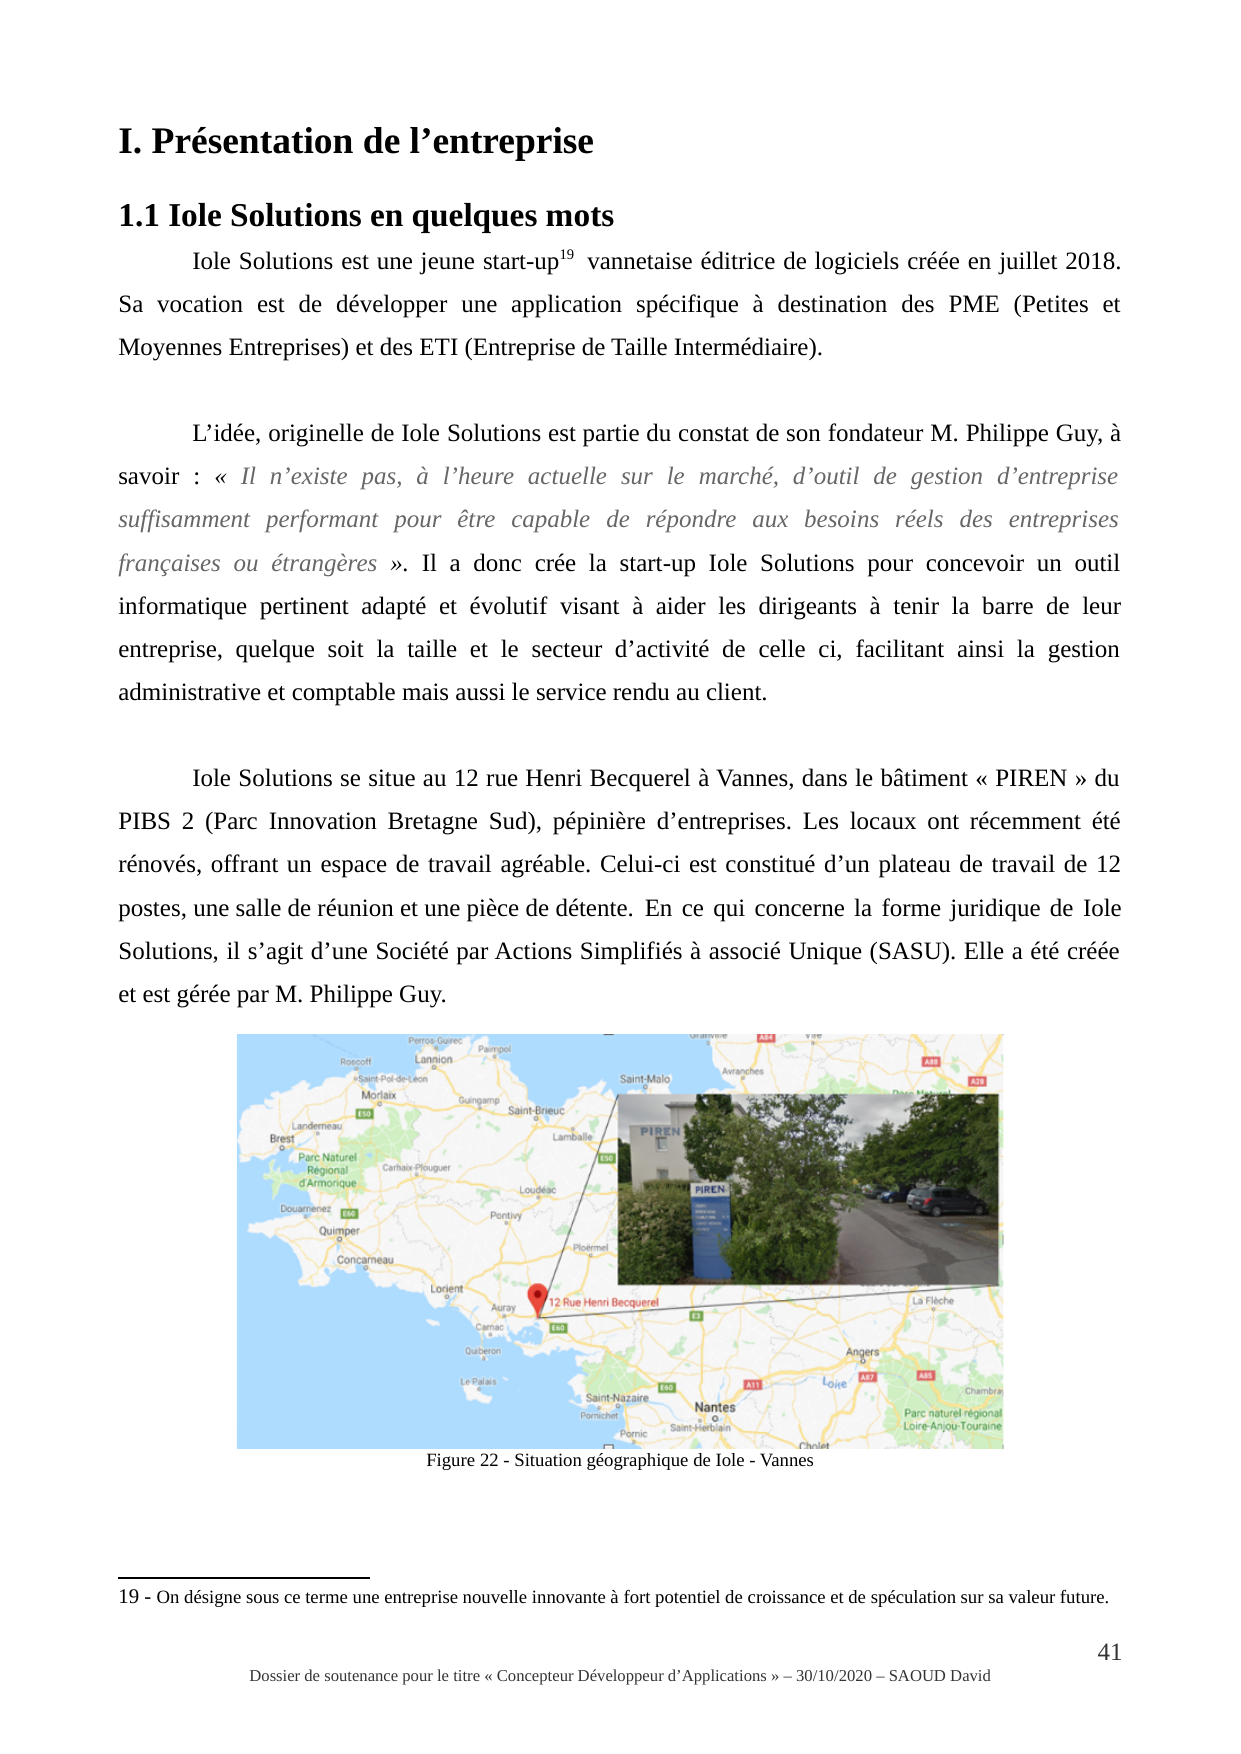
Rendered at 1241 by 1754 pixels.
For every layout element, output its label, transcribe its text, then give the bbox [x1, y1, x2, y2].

text Figure 22 - Situation géographique de Iole - Vannes [237, 1449, 1003, 1470]
subtitle 1.1 Iole Solutions en quelques mots [118, 195, 1122, 233]
picture [236, 1034, 1004, 1449]
subtitle I. Présentation de l’entreprise [118, 118, 1122, 162]
text L’idée, originelle de Iole Solutions est partie du constat de son fondateur M. Philippe Guy, à savoir : « Il n’existe pas, à l’heure actuelle sur le marché, d’outil de gestion d’entreprise suffisamment performant pour être capable de répondre aux besoins réels des entreprises françaises ou étrangères ». Il a donc crée la start-up Iole Solutions pour concevoir un outil informatique pertinent adapté et évolutif visant à aider les dirigeants à tenir la barre de leur entreprise, quelque soit la taille et le secteur d’activité de celle ci, facilitant ainsi la gestion administrative et comptable mais aussi le service rendu au client. [118, 418, 1122, 706]
text - On désigne sous ce terme une entreprise nouvelle innovante à fort potentiel de croissance et de spéculation sur sa valeur future. [118, 1584, 1122, 1608]
text Iole Solutions se situe au 12 rue Henri Becquerel à Vannes, dans le bâtiment « PIREN » du PIBS 2 (Parc Innovation Bretagne Sud), pépinière d’entreprises. Les locaux ont récemment été rénovés, offrant un espace de travail agréable. Celui-ci est constitué d’un plateau de travail de 12 postes, une salle de réunion et une pièce de détente. En ce qui concerne la forme juridique de Iole Solutions, il s’agit d’une Société par Actions Simplifiés à associé Unique (SASU). Elle a été créée et est gérée par M. Philippe Guy. [118, 763, 1122, 1008]
text Iole Solutions est une jeune start-up vannetaise éditrice de logiciels créée en juillet 2018. Sa vocation est de développer une application spécifique à destination des PME (Petites et Moyennes Entreprises) et des ETI (Entreprise de Taille Intermédiaire). [118, 246, 1122, 361]
